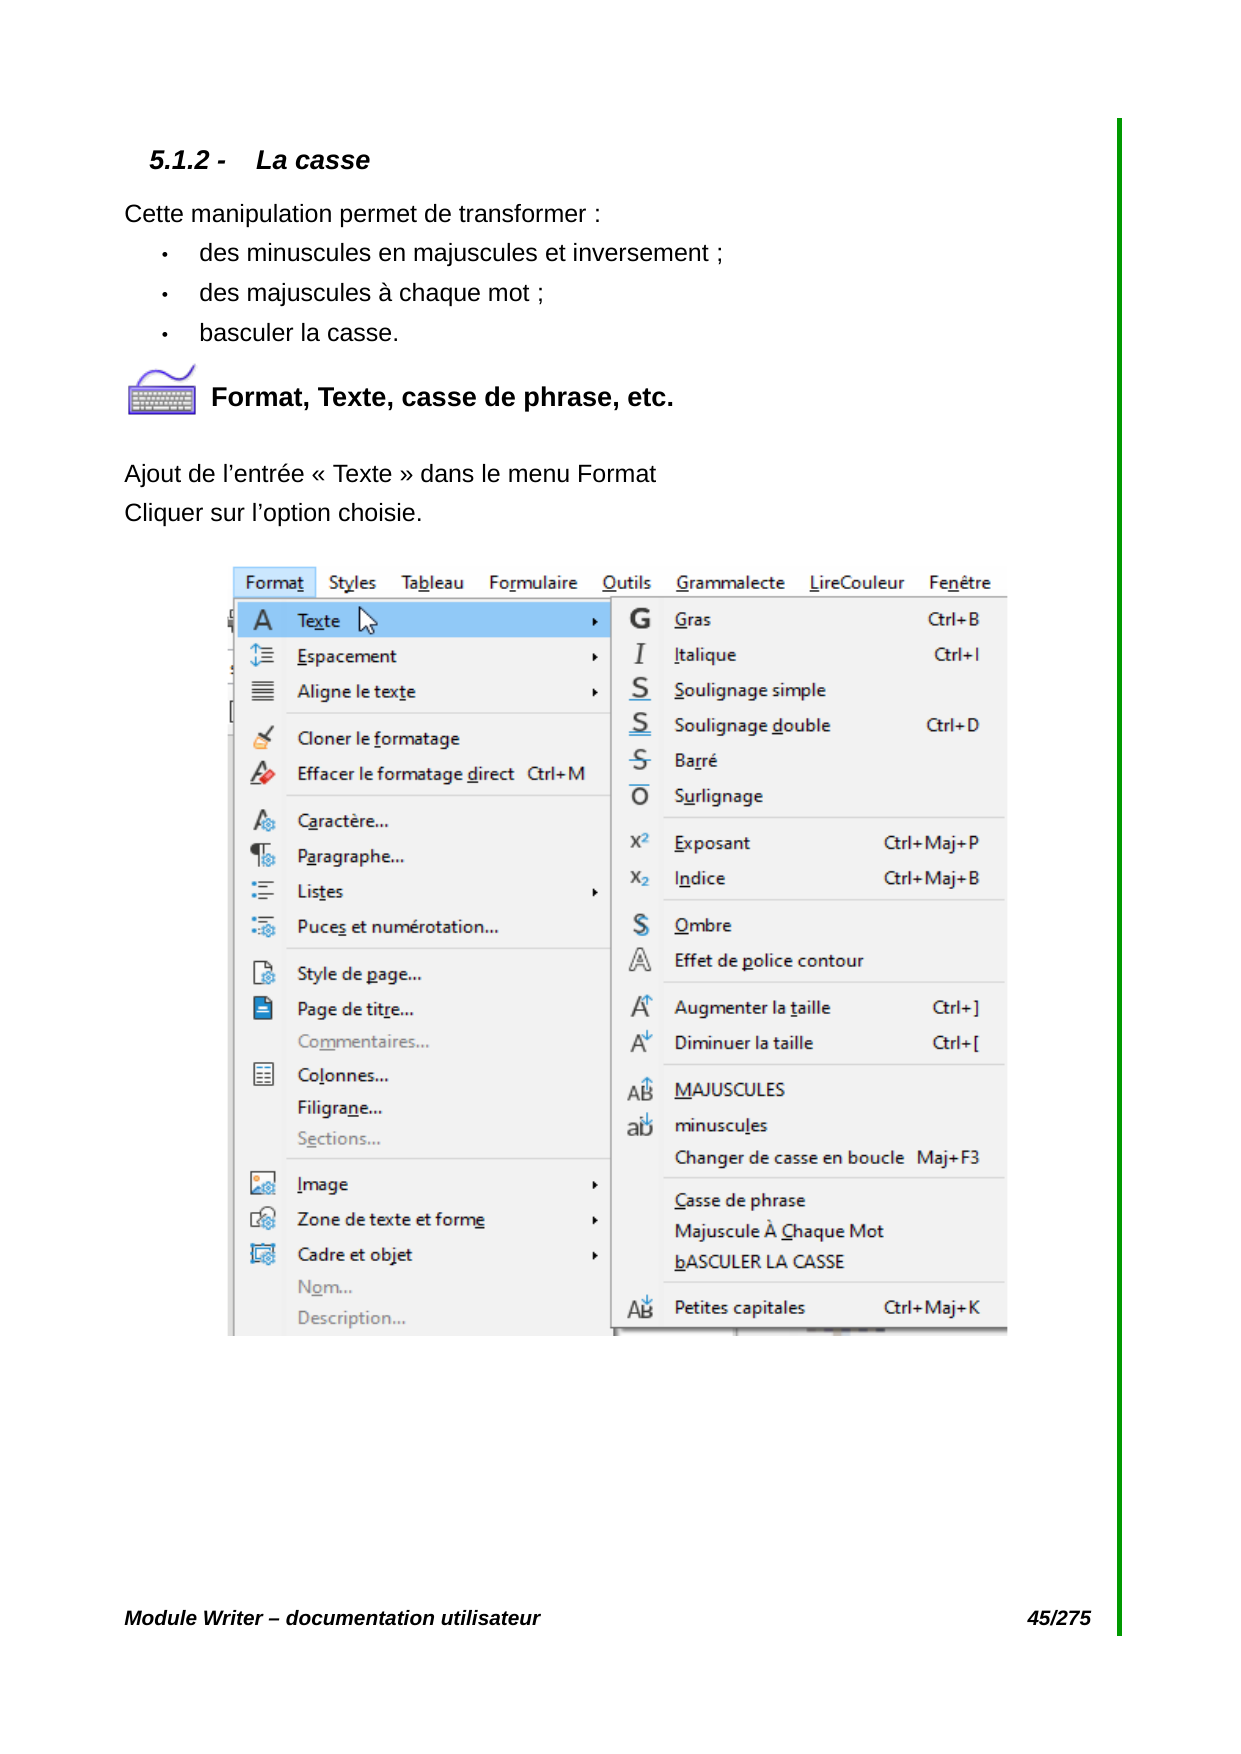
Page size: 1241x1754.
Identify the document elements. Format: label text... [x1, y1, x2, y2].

text Ajout de l’entrée « Texte » dans le menu Format [124, 459, 1111, 487]
list des majuscules à chaque mot ; [162, 279, 1111, 307]
list des minuscules en majuscules et inversement ; [162, 239, 1111, 267]
picture [227, 564, 1008, 1336]
text Format, Texte, casse de phrase, etc. [199, 382, 1111, 412]
text Cliquer sur l’option choisie. [124, 499, 1111, 527]
list basculer la casse. [162, 318, 1111, 346]
picture [124, 354, 199, 429]
text Cette manipulation permet de transformer : [124, 199, 1111, 227]
subtitle La casse [149, 145, 1111, 175]
